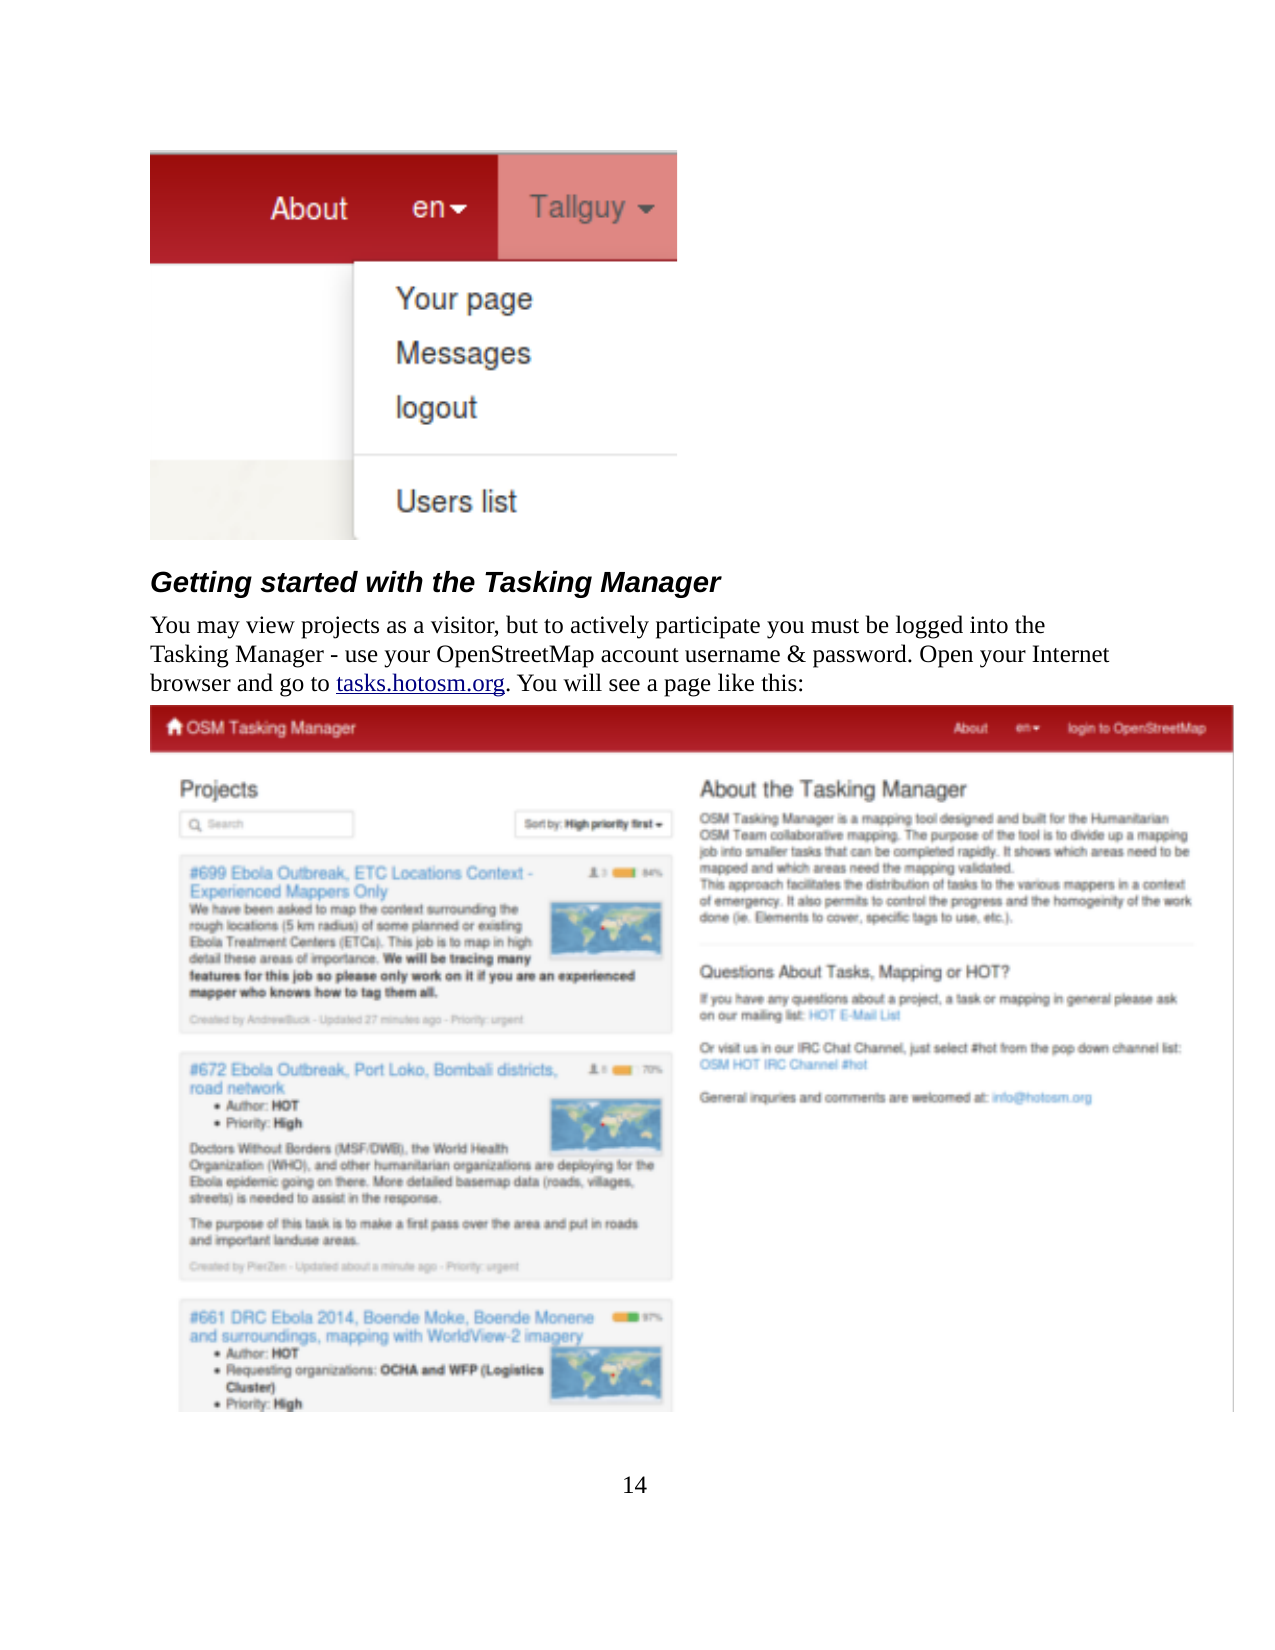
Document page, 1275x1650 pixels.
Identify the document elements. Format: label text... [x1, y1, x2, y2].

picture [150, 150, 678, 540]
text You may view projects as a visitor, but to actively participate you must be logged into the Tasking Manager - use your OpenStreetMap account username & password. Open your Internet browser and go to tasks.hotosm.org. You will see a page like this: [150, 611, 1125, 697]
picture [150, 705, 1236, 1412]
subtitle Getting started with the Tasking Manager [150, 564, 1125, 598]
